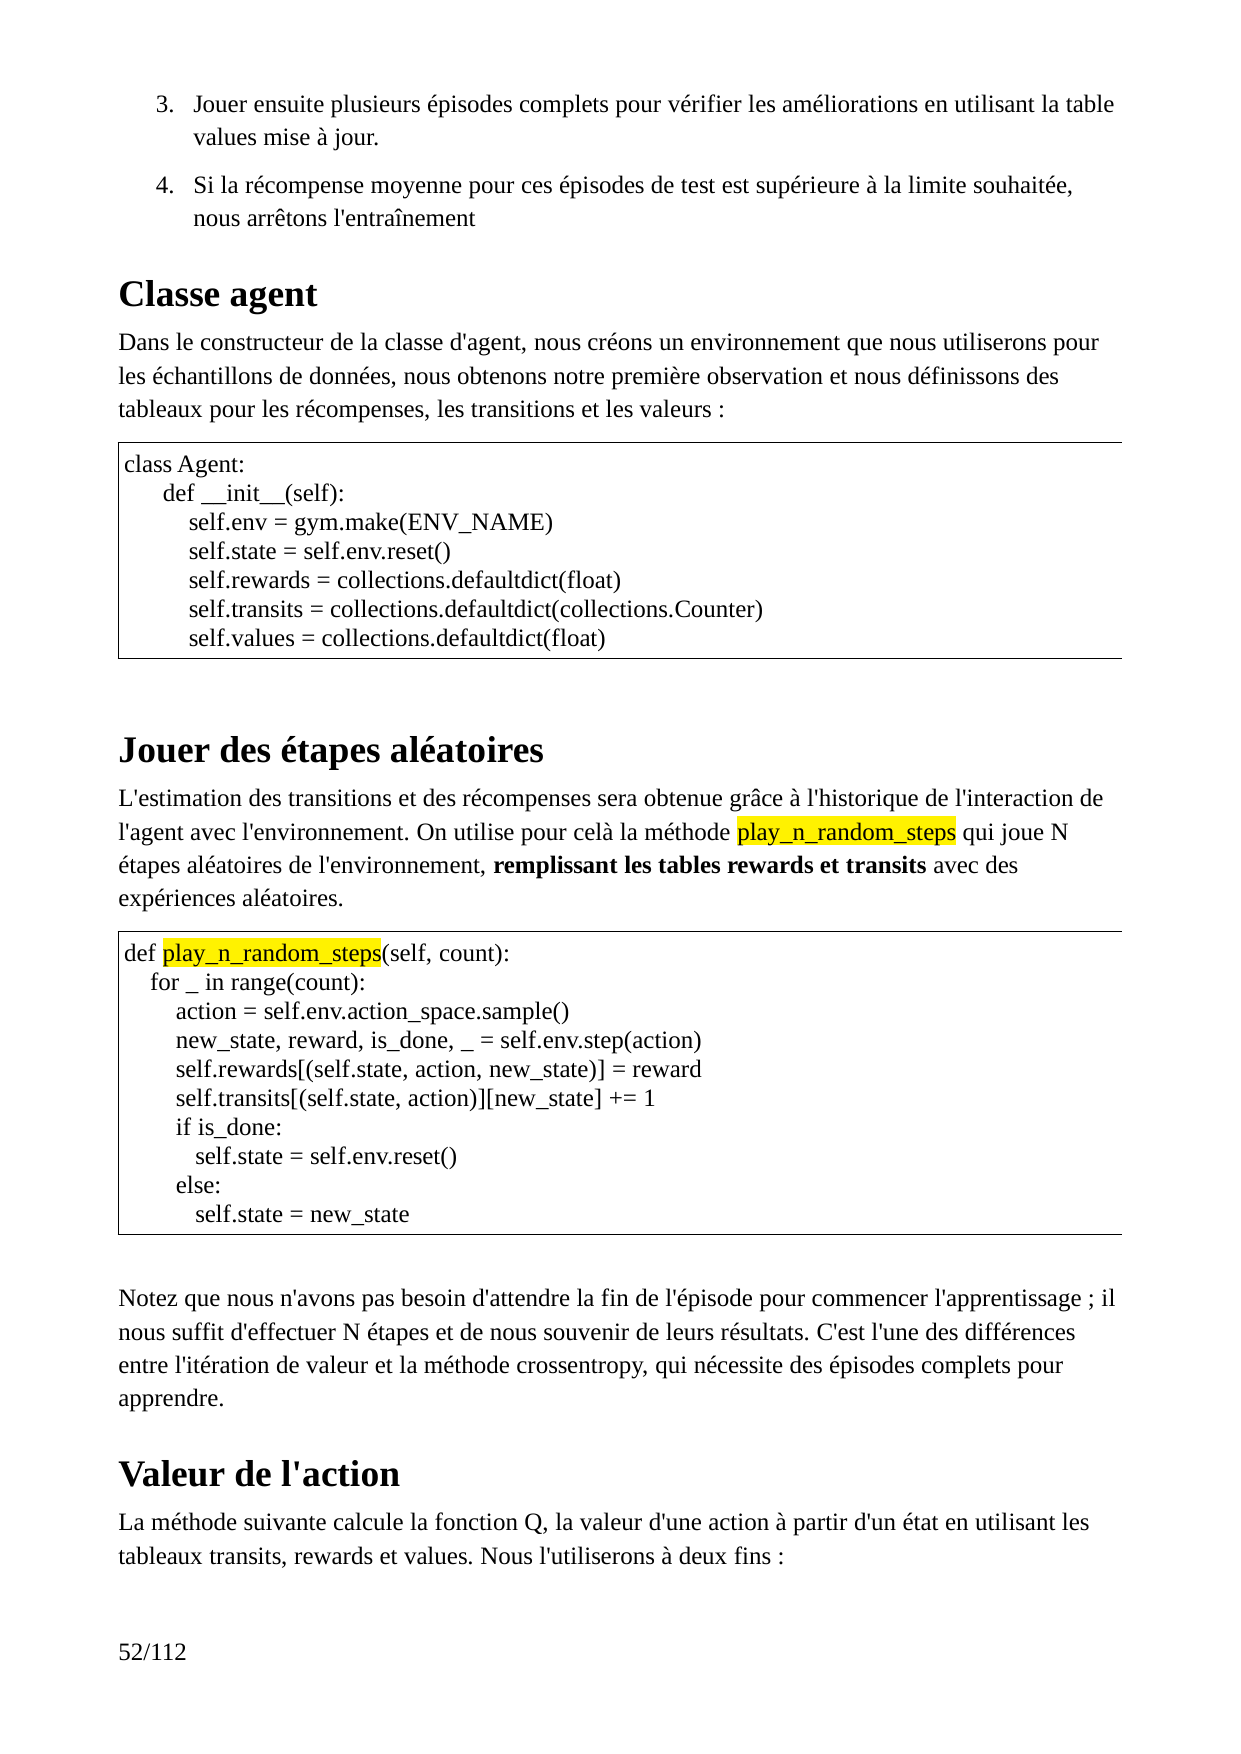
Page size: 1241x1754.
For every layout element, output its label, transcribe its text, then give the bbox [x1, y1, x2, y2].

table_header class Agent: def __init__(self): self.env = gym.make(ENV_NAME) self.state = self.env.reset() self.rewards = collections.defaultdict(float) self.transits = collections.defaultdict(collections.Counter) self.values = collections.defaultdict(float) [119, 443, 1122, 658]
text L'estimation des transitions et des récompenses sera obtenue grâce à l'historique de l'interaction de l'agent avec l'environnement. On utilise pour celà la méthode play_n_random_steps qui joue N étapes aléatoires de l'environnement, remplissant les tables rewards et transits avec des expériences aléatoires. [118, 783, 1122, 912]
list Si la récompense moyenne pour ces épisodes de test est supérieure à la limite souhaitée, nous arrêtons l'entraînement [156, 170, 1122, 232]
table_header def play_n_random_steps(self, count): for _ in range(count): action = self.env.action_space.sample() new_state, reward, is_done, _ = self.env.step(action) self.rewards[(self.state, action, new_state)] = reward self.transits[(self.state, action)][new_state] += 1 if is_done: self.state = self.env.reset() else: self.state = new_state [119, 932, 1122, 1234]
subtitle Jouer des étapes aléatoires [118, 728, 1122, 771]
text La méthode suivante calcule la fonction Q, la valeur d'une action à partir d'un état en utilisant les tableaux transits, rewards et values. Nous l'utiliserons à deux fins : [118, 1507, 1122, 1569]
subtitle Classe agent [118, 272, 1122, 315]
text Notez que nous n'avons pas besoin d'attendre la fin de l'épisode pour commencer l'apprentissage ; il nous suffit d'effectuer N étapes et de nous souvenir de leurs résultats. C'est l'une des différences entre l'itération de valeur et la méthode crossentropy, qui nécessite des épisodes complets pour apprendre. [118, 1283, 1122, 1412]
list Jouer ensuite plusieurs épisodes complets pour vérifier les améliorations en utilisant la table values mise à jour. [156, 88, 1122, 151]
subtitle Valeur de l'action [118, 1452, 1122, 1495]
text Dans le constructeur de la classe d'agent, nous créons un environnement que nous utiliserons pour les échantillons de données, nous obtenons notre première observation et nous définissons des tableaux pour les récompenses, les transitions et les valeurs : [118, 327, 1122, 423]
